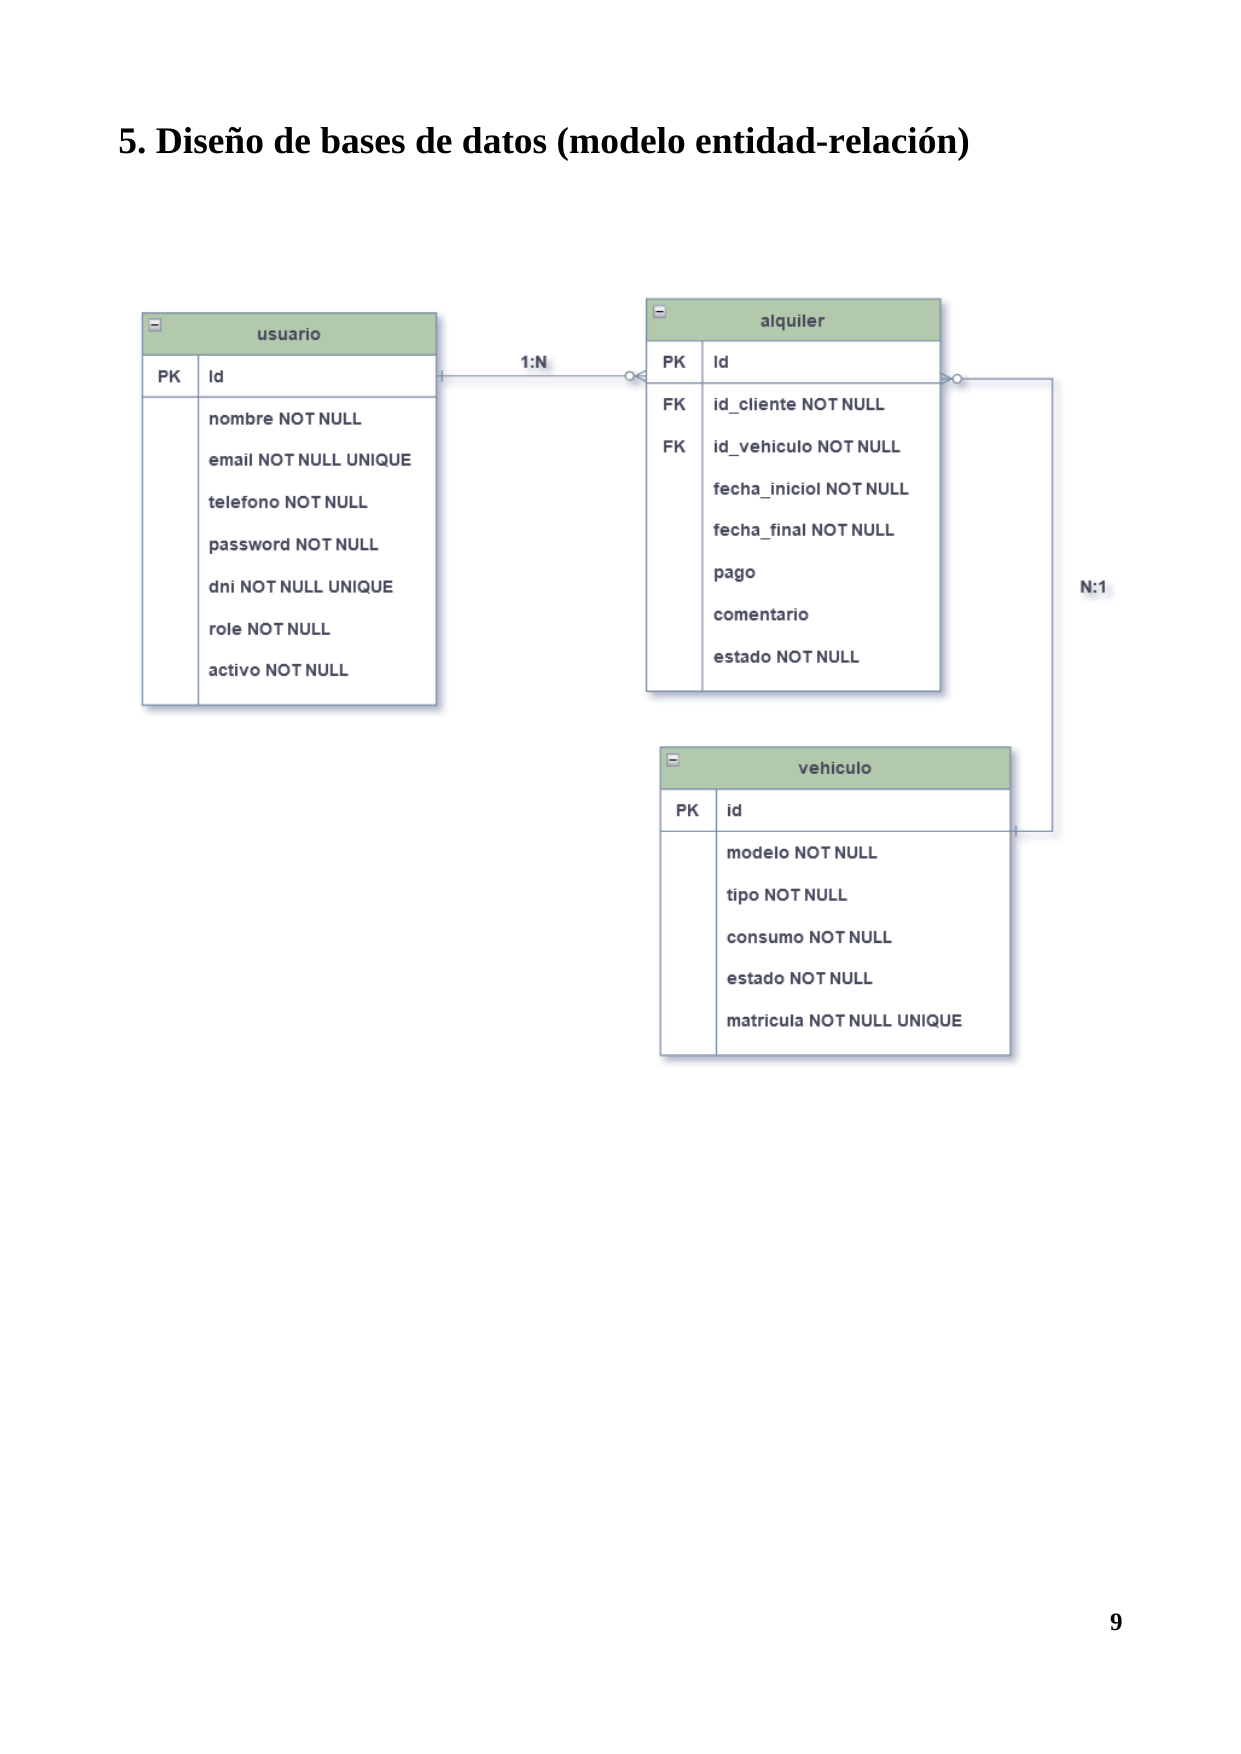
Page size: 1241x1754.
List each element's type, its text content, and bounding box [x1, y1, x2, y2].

text 5. Diseño de bases de datos (modelo entidad-relación) [118, 118, 1122, 161]
picture [118, 265, 1123, 1087]
